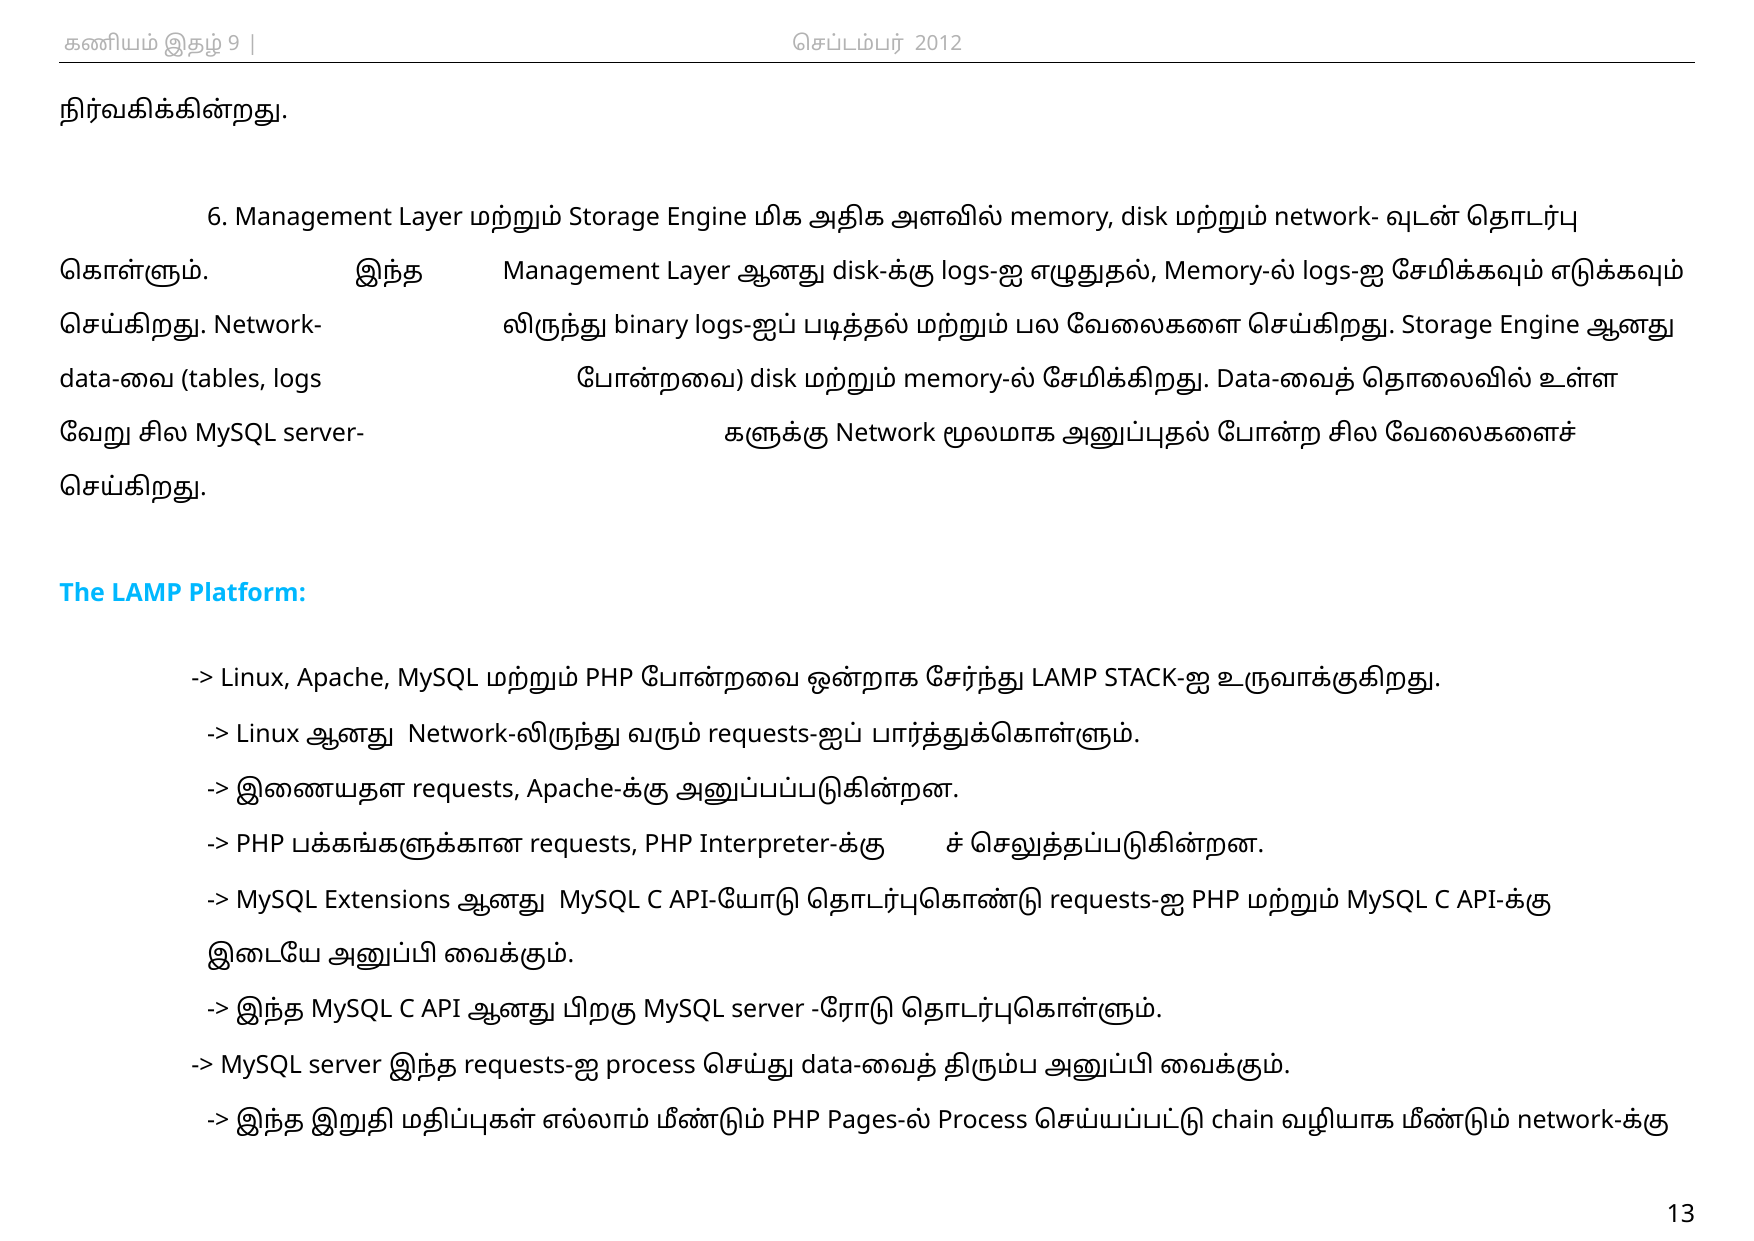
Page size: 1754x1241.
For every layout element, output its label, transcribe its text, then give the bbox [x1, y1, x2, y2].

text நிர்வகிக்கின்றது. [59, 92, 1695, 129]
text -> PHP பக்கங்களுக்கான requests, PHP Interpreter-க்கு ச் செலுத்தப்படுகின்றன. [59, 826, 1695, 863]
text -> Linux, Apache, MySQL மற்றும் PHP போன்றவை ஒன்றாக சேர்ந்து LAMP STACK-ஐ உருவாக்குகிறது. [59, 660, 1695, 697]
text 6. Management Layer மற்றும் Storage Engine மிக அதிக அளவில் memory, disk மற்றும் network- வுடன் தொடர்பு கொள்ளும். இந்த Management Layer ஆனது disk-க்கு logs-ஐ எழுதுதல், Memory-ல் logs-ஐ சேமிக்கவும் எடுக்கவும் செய்கிறது. Network- லிருந்து binary logs-ஐப் படித்தல் மற்றும் பல வேலைகளை செய்கிறது. Storage Engine ஆனது data-வை (tables, logs போன்றவை) disk மற்றும் memory-ல் சேமிக்கிறது. Data-வைத் தொலைவில் உள்ள வேறு சில MySQL server- களுக்கு Network மூலமாக அனுப்புதல் போன்ற சில வேலைகளைச் செய்கிறது. [59, 198, 1695, 505]
text The LAMP Platform: [59, 575, 1695, 609]
text -> MySQL server இந்த requests-ஐ process செய்து data-வைத் திரும்ப அனுப்பி வைக்கும். [59, 1046, 1695, 1083]
text -> Linux ஆனது Network-லிருந்து வரும் requests-ஐப் பார்த்துக்கொள்ளும். [59, 715, 1695, 752]
text -> இந்த MySQL C API ஆனது பிறகு MySQL server -ரோடு தொடர்புகொள்ளும். [59, 991, 1695, 1028]
text -> இந்த இறுதி மதிப்புகள் எல்லாம் மீண்டும் PHP Pages-ல் Process செய்யப்பட்டு chain வழியாக மீண்டும் network-க்கு [59, 1102, 1695, 1139]
text -> MySQL Extensions ஆனது MySQL C API-யோடு தொடர்புகொண்டு requests-ஐ PHP மற்றும் MySQL C API-க்கு இடையே அனுப்பி வைக்கும். [59, 881, 1695, 972]
text -> இணையதள requests, Apache-க்கு அனுப்பப்படுகின்றன. [59, 771, 1695, 808]
